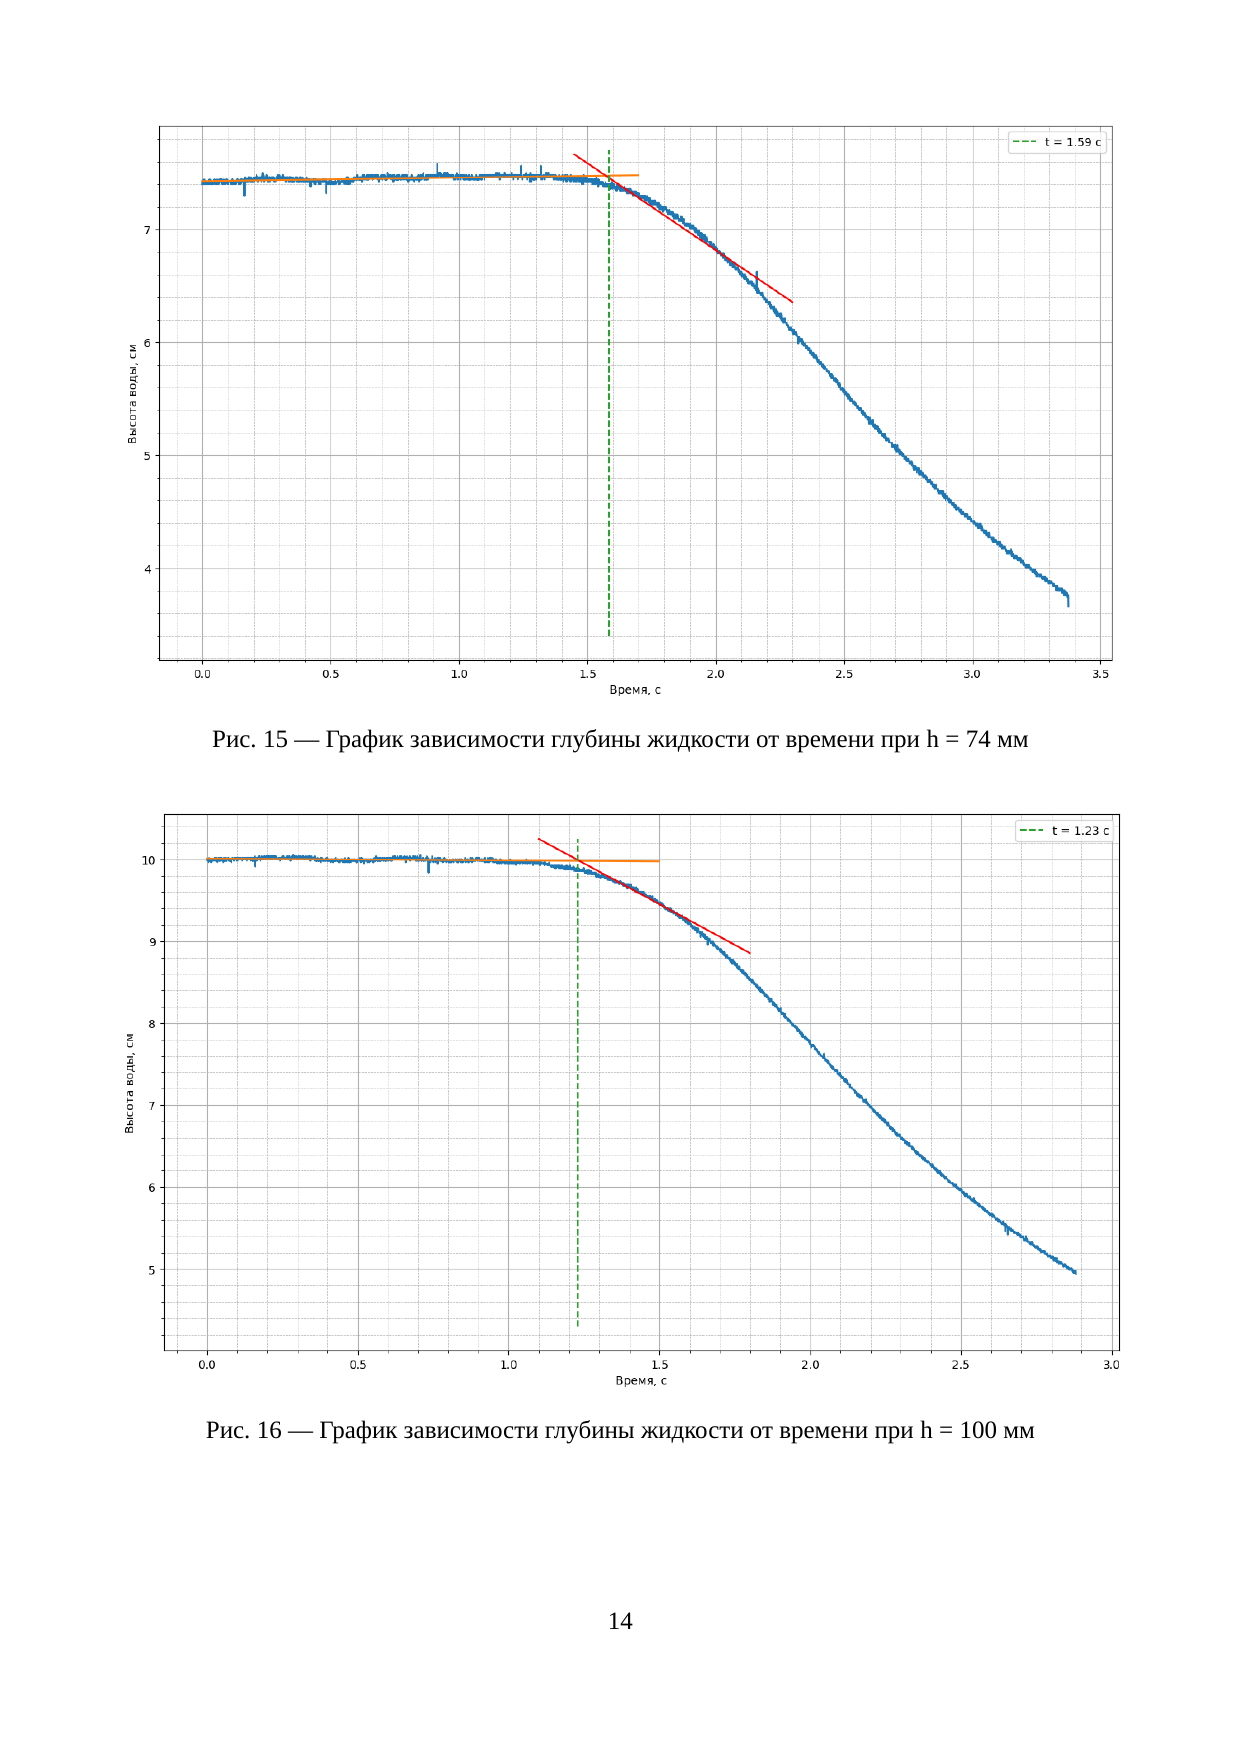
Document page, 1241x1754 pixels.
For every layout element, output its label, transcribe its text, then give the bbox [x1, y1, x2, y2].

picture [121, 118, 1119, 705]
picture [118, 805, 1127, 1396]
text Рис. 16 — График зависимости глубины жидкости от времени при h = 100 мм [118, 1415, 1122, 1443]
text Рис. 15 — График зависимости глубины жидкости от времени при h = 74 мм [118, 724, 1122, 753]
